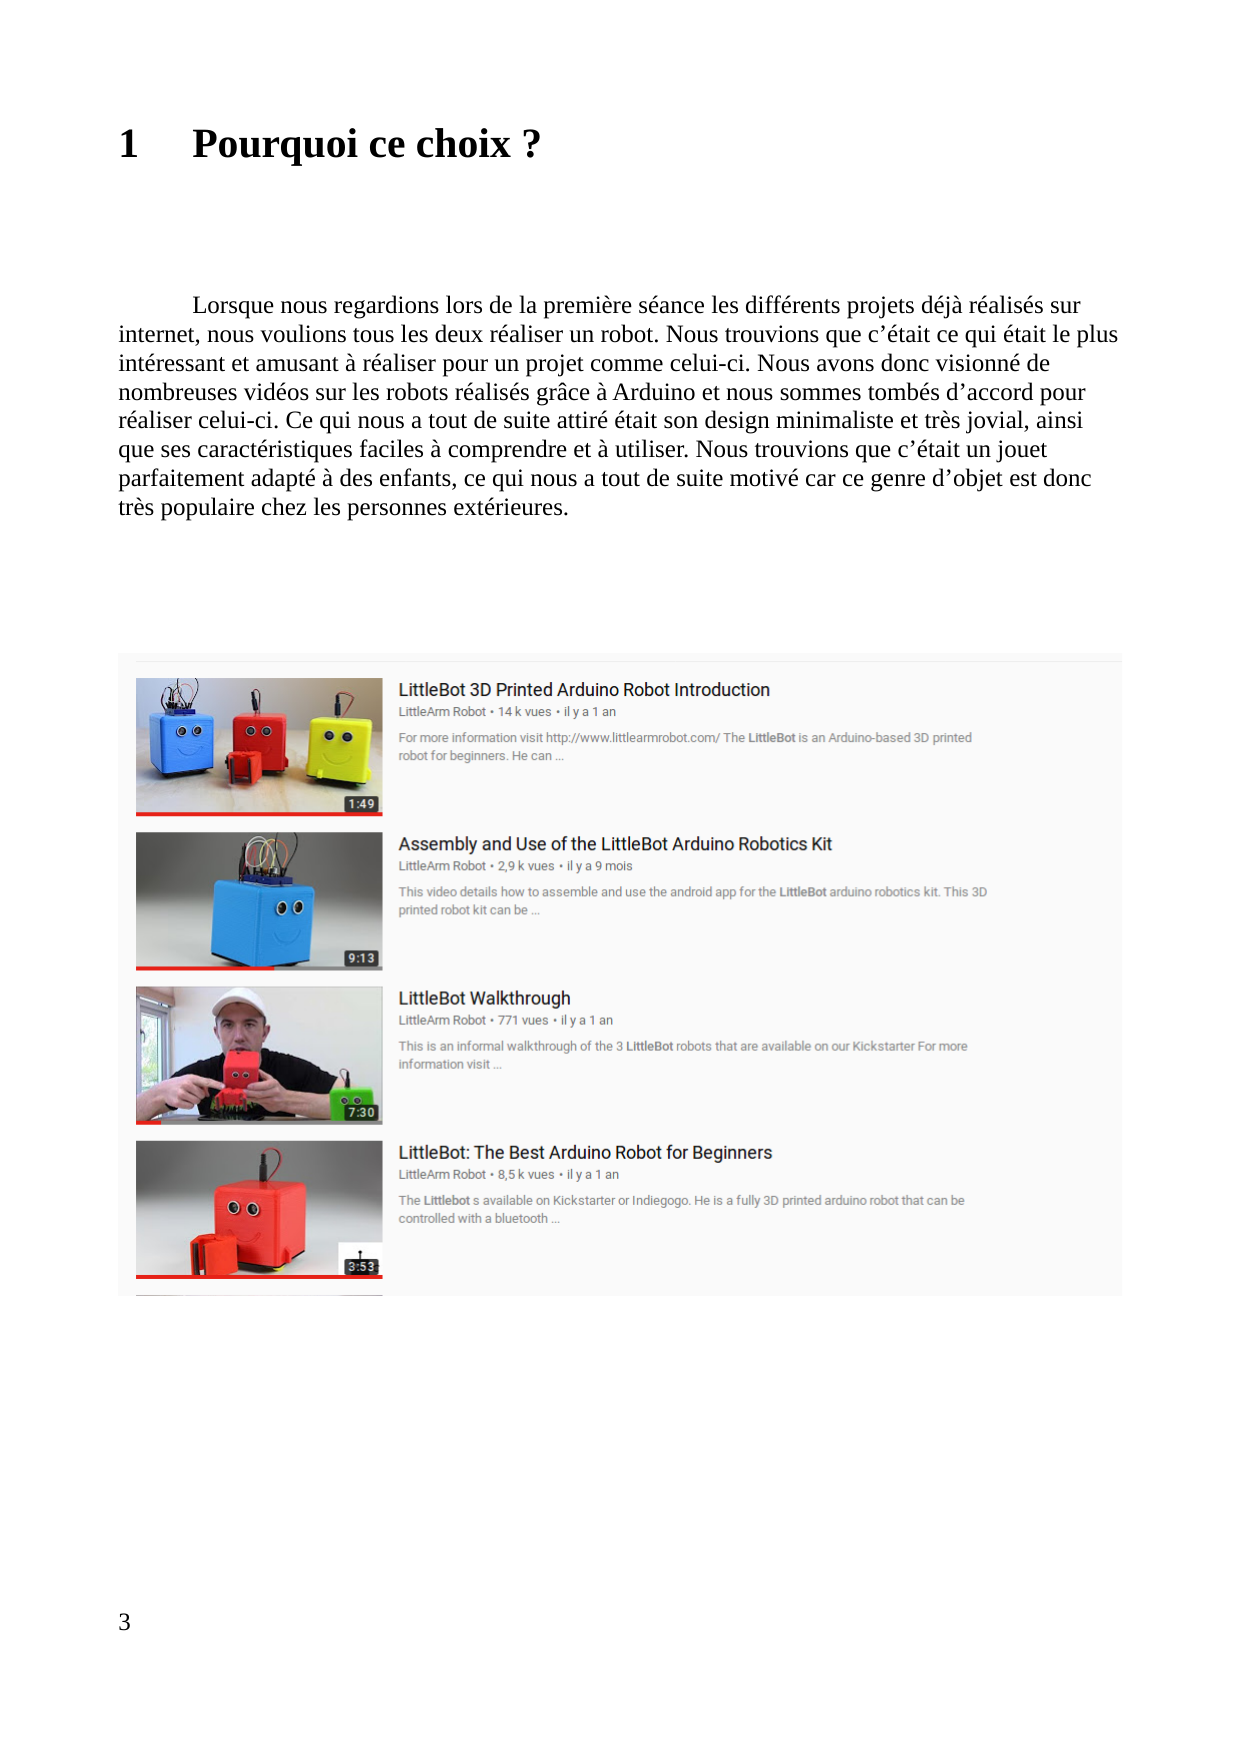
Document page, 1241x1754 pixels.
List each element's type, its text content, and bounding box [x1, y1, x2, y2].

text 1 Pourquoi ce choix ? [118, 118, 1122, 166]
text Lorsque nous regardions lors de la première séance les différents projets déjà réalisés sur internet, nous voulions tous les deux réaliser un robot. Nous trouvions que c’était ce qui était le plus intéressant et amusant à réaliser pour un projet comme celui-ci. Nous avons donc visionné de nombreuses vidéos sur les robots réalisés grâce à Arduino et nous sommes tombés d’accord pour réaliser celui-ci. Ce qui nous a tout de suite attiré était son design minimaliste et très jovial, ainsi que ses caractéristiques faciles à comprendre et à utiliser. Nous trouvions que c’était un jouet parfaitement adapté à des enfants, ce qui nous a tout de suite motivé car ce genre d’objet est donc très populaire chez les personnes extérieures. [118, 291, 1122, 521]
picture [118, 653, 1123, 1296]
